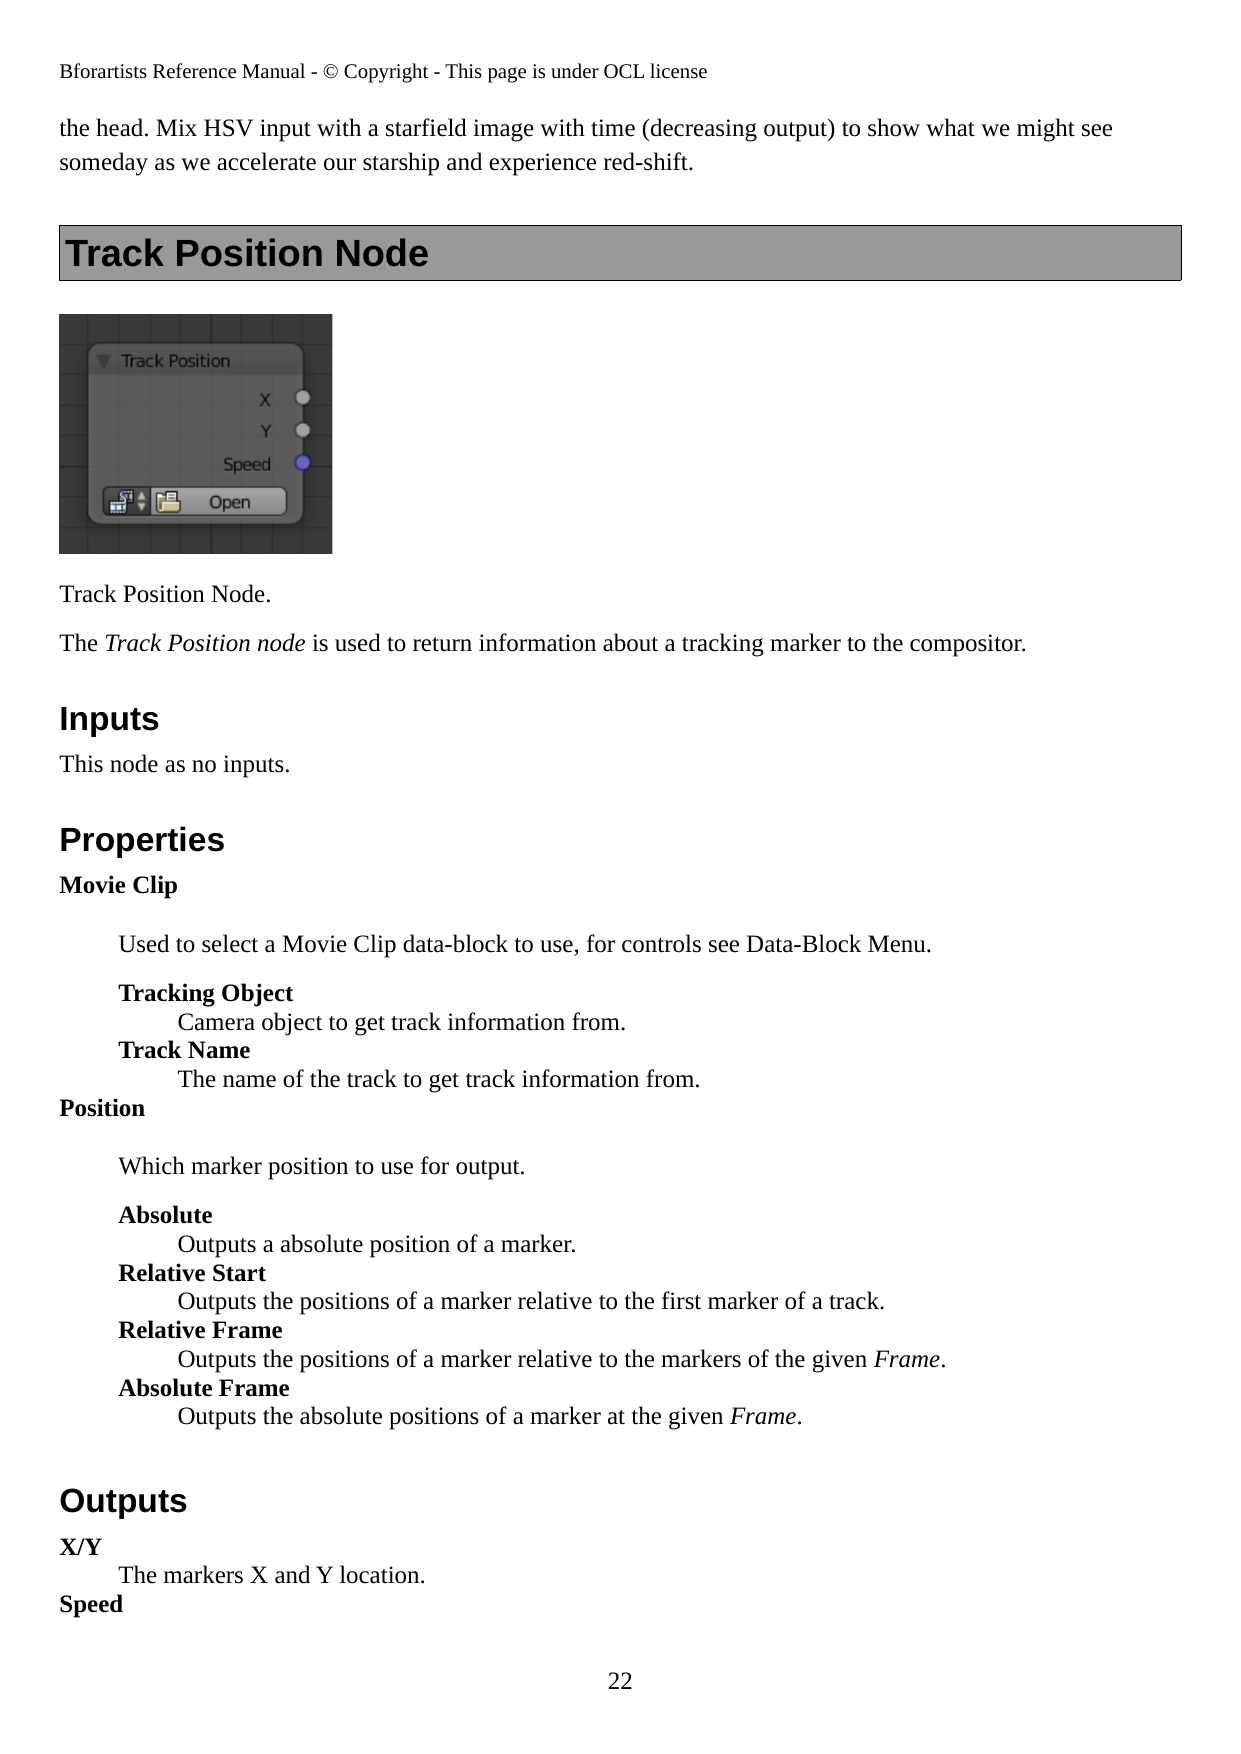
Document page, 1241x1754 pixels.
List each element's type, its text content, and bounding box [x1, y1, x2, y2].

subtitle Inputs [59, 698, 1181, 737]
list Outputs the positions of a marker relative to the first marker of a track. [177, 1286, 1181, 1315]
picture [59, 314, 333, 554]
subtitle Absolute [118, 1200, 1181, 1229]
subtitle Relative Frame [118, 1315, 1181, 1344]
subtitle Properties [59, 819, 1181, 858]
text The Track Position node is used to return information about a tracking marker to the compositor. [59, 628, 1181, 657]
subtitle Movie Clip [59, 871, 1181, 899]
subtitle Outputs [59, 1481, 1181, 1519]
text the head. Mix HSV input with a starfield image with time (decreasing output) to show what we might see someday as we accelerate our starship and experience red-shift. [59, 113, 1181, 176]
subtitle Tracking Object [118, 978, 1181, 1007]
subtitle Absolute Frame [118, 1373, 1181, 1401]
table_header Track Position Node [60, 226, 1181, 280]
list Camera object to get track information from. [177, 1007, 1181, 1035]
list Outputs a absolute position of a marker. [177, 1229, 1181, 1258]
subtitle Track Name [118, 1035, 1181, 1064]
list The name of the track to get track information from. [177, 1064, 1181, 1093]
text Which marker position to use for output. [118, 1151, 1181, 1180]
subtitle Position [59, 1093, 1181, 1122]
subtitle Speed [59, 1589, 1181, 1618]
list The markers X and Y location. [118, 1560, 1181, 1589]
text Used to select a Movie Clip data-block to use, for controls see Data-Block Menu. [118, 929, 1181, 958]
text Track Position Node. [59, 579, 1181, 608]
text This node as no inputs. [59, 749, 1181, 778]
list Outputs the positions of a marker relative to the markers of the given Frame. [177, 1344, 1181, 1373]
subtitle Relative Start [118, 1258, 1181, 1286]
subtitle X/Y [59, 1532, 1181, 1560]
list Outputs the absolute positions of a marker at the given Frame. [177, 1401, 1181, 1430]
